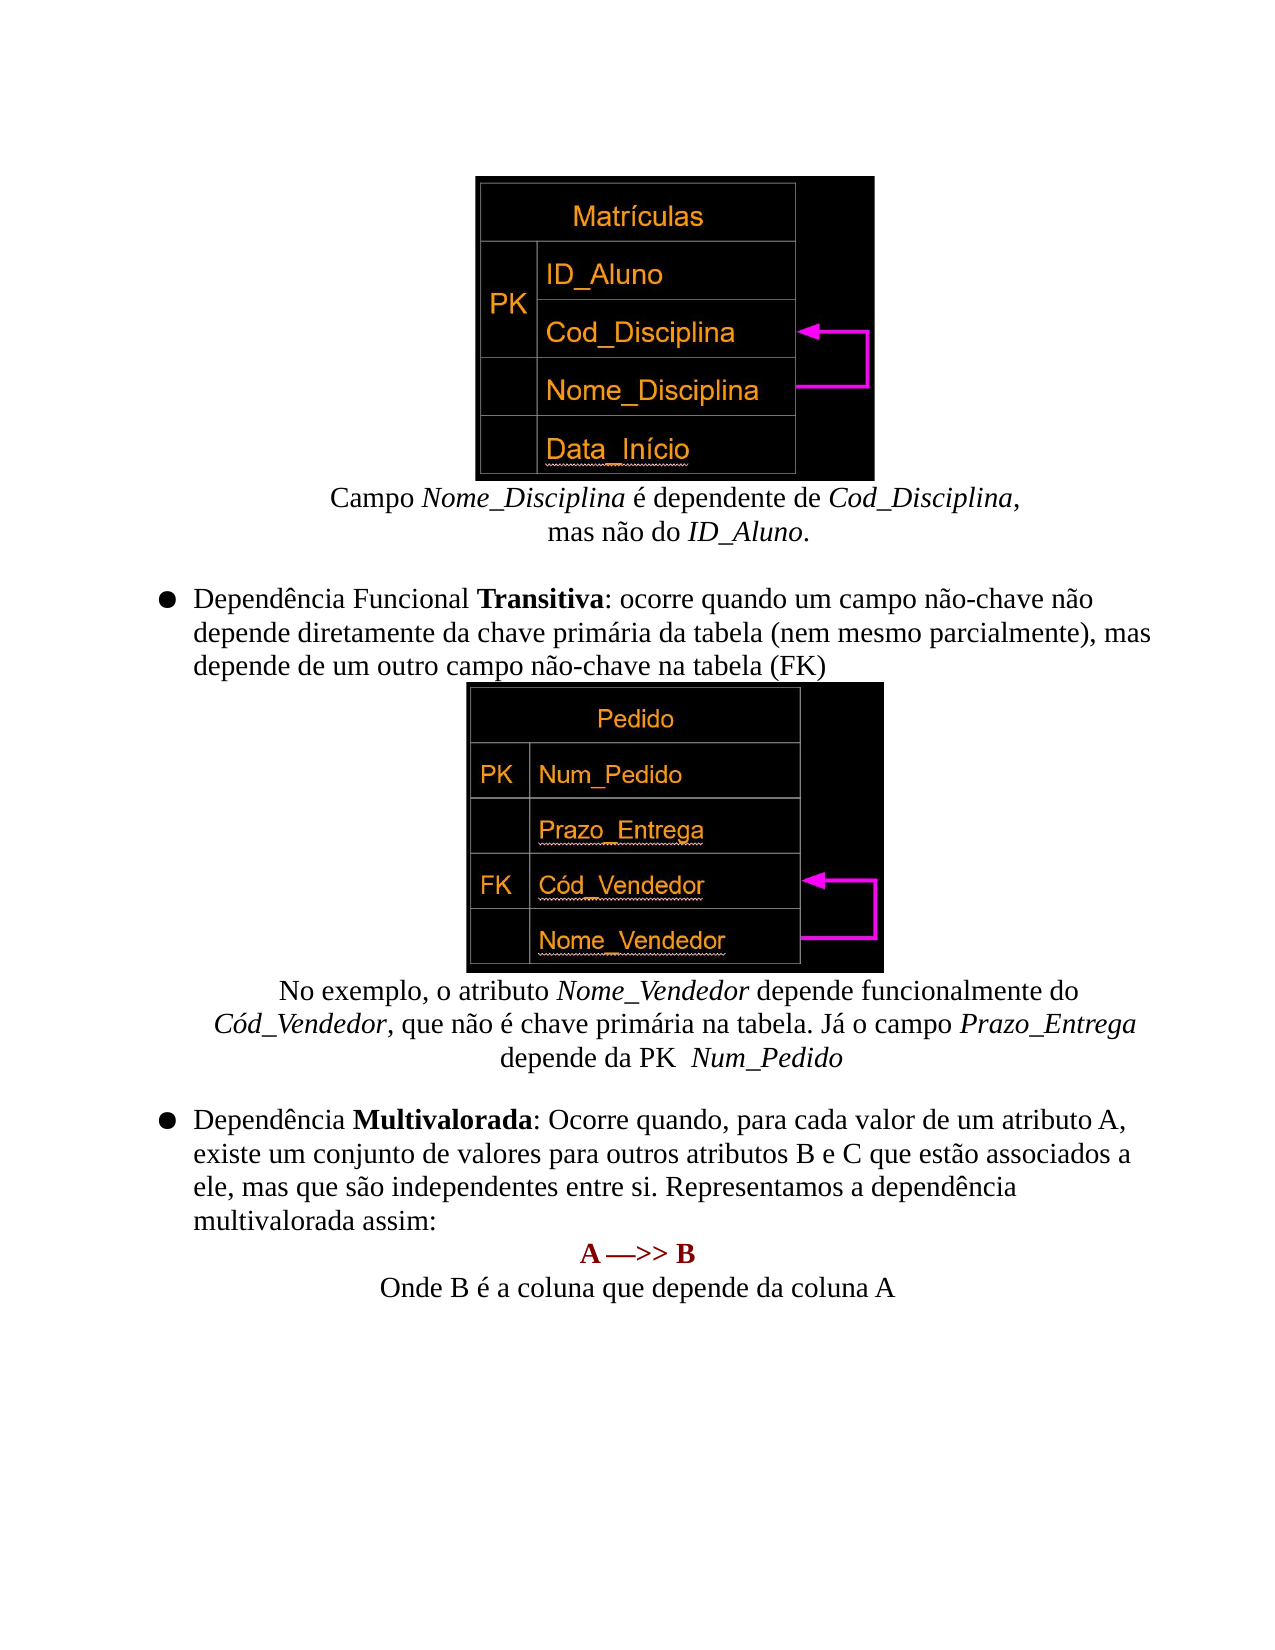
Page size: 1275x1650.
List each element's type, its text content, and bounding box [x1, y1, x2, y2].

text A —>> B [118, 1237, 1157, 1270]
list No exemplo, o atributo Nome_Vendedor depende funcionalmente do Cód_Vendedor, que não é chave primária na tabela. Já o campo Prazo_Entrega depende da PK Num_Pedido [156, 973, 1157, 1102]
picture [466, 682, 884, 973]
list Dependência Multivalorada: Ocorre quando, para cada valor de um atributo A, existe um conjunto de valores para outros atributos B e C que estão associados a ele, mas que são independentes entre si. Representamos a dependência multivalorada assim: [156, 1102, 1157, 1237]
text Onde B é a coluna que depende da coluna A [118, 1270, 1157, 1304]
list Campo Nome_Disciplina é dependente de Cod_Disciplina, mas não do ID_Aluno. [156, 481, 1157, 581]
picture [475, 176, 875, 481]
list Dependência Funcional Transitiva: ocorre quando um campo não-chave não depende diretamente da chave primária da tabela (nem mesmo parcialmente), mas depende de um outro campo não-chave na tabela (FK) [156, 581, 1157, 682]
